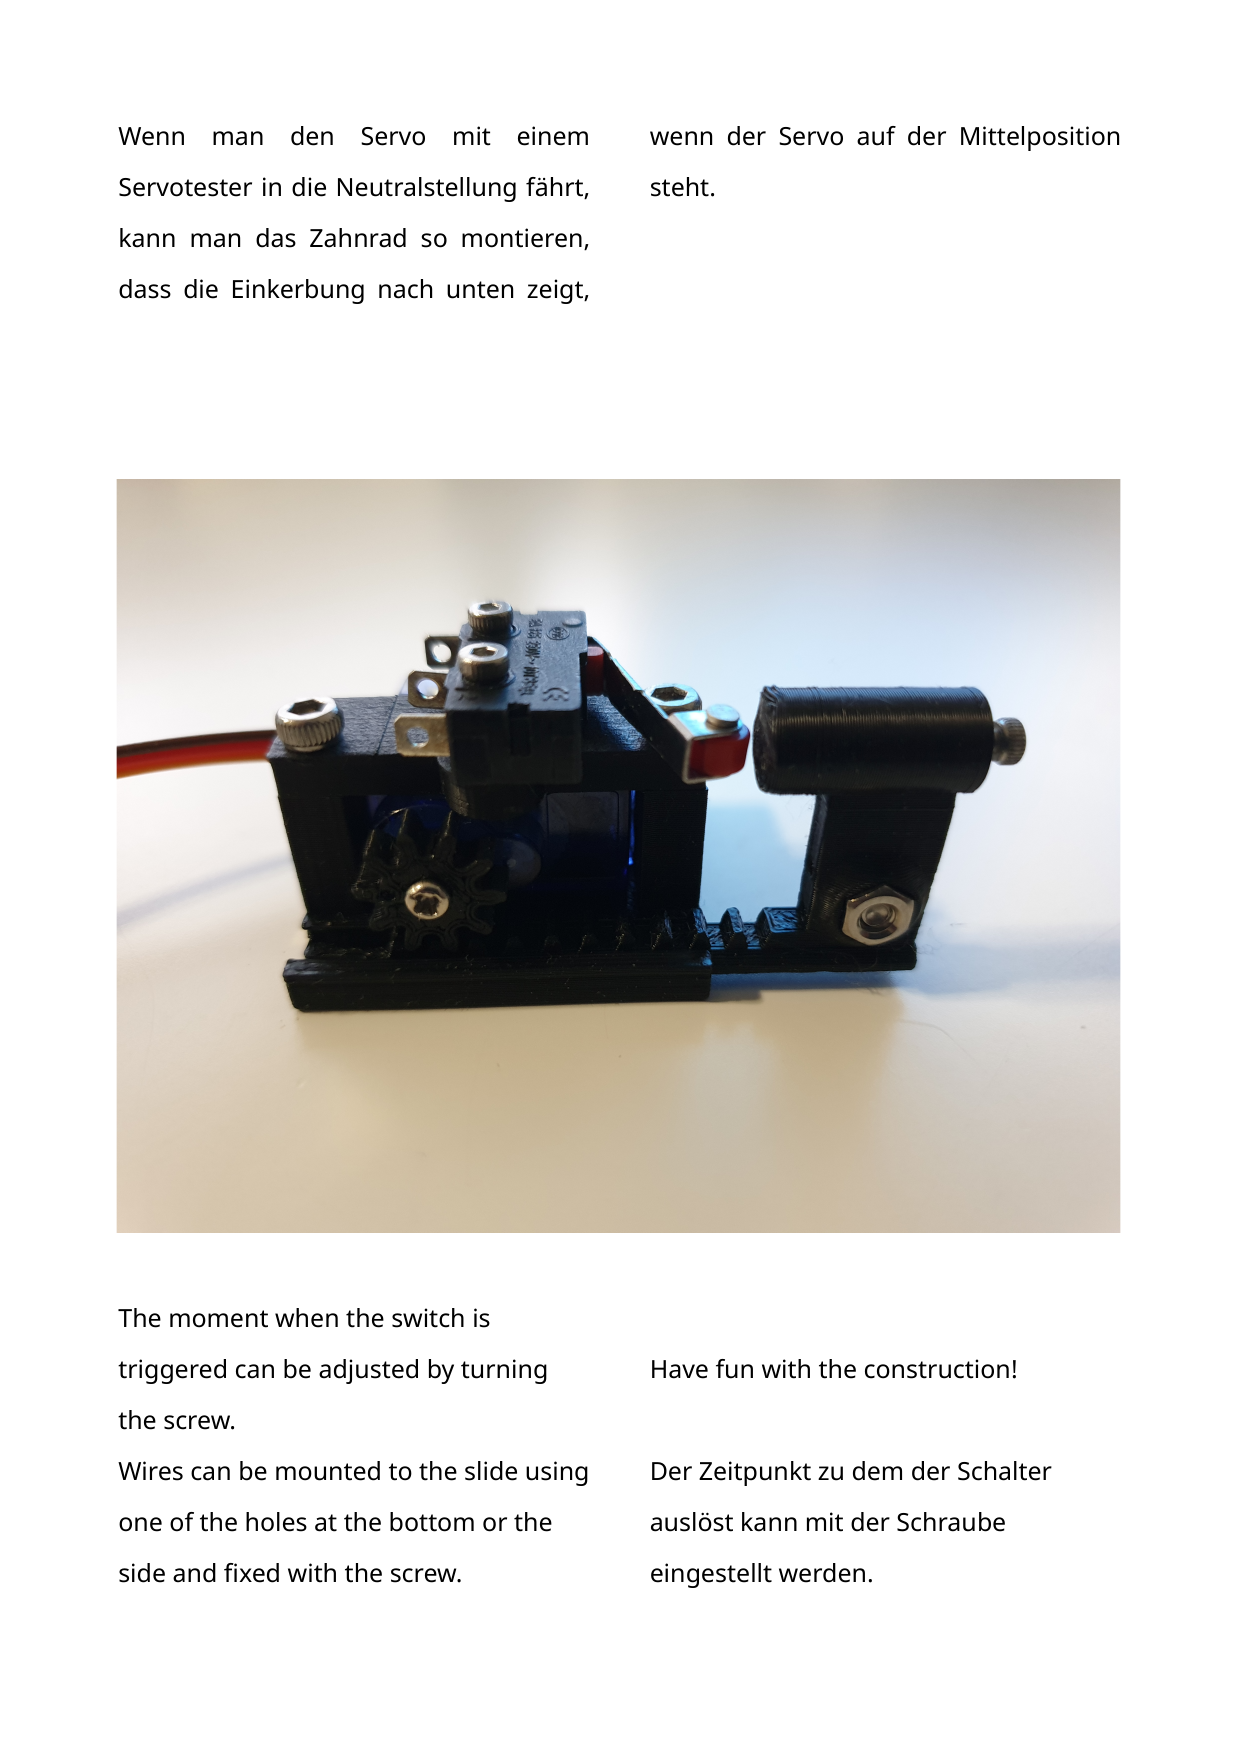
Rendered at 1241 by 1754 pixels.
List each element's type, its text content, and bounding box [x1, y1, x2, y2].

text The moment when the switch is triggered can be adjusted by turning the screw. [118, 1301, 591, 1437]
text Wires can be mounted to the slide using one of the holes at the bottom or the side and fixed with the screw. [118, 1454, 591, 1590]
text Have fun with the construction! [649, 1352, 1122, 1386]
picture [116, 479, 1121, 1233]
text wenn der Servo auf der Mittelposition steht. [649, 118, 1122, 203]
text Der Zeitpunkt zu dem der Schalter auslöst kann mit der Schraube eingestellt werden. [649, 1454, 1122, 1590]
text Wenn man den Servo mit einem Servotester in die Neutralstellung fährt, kann man das Zahnrad so montieren, dass die Einkerbung nach unten zeigt, [118, 118, 591, 305]
